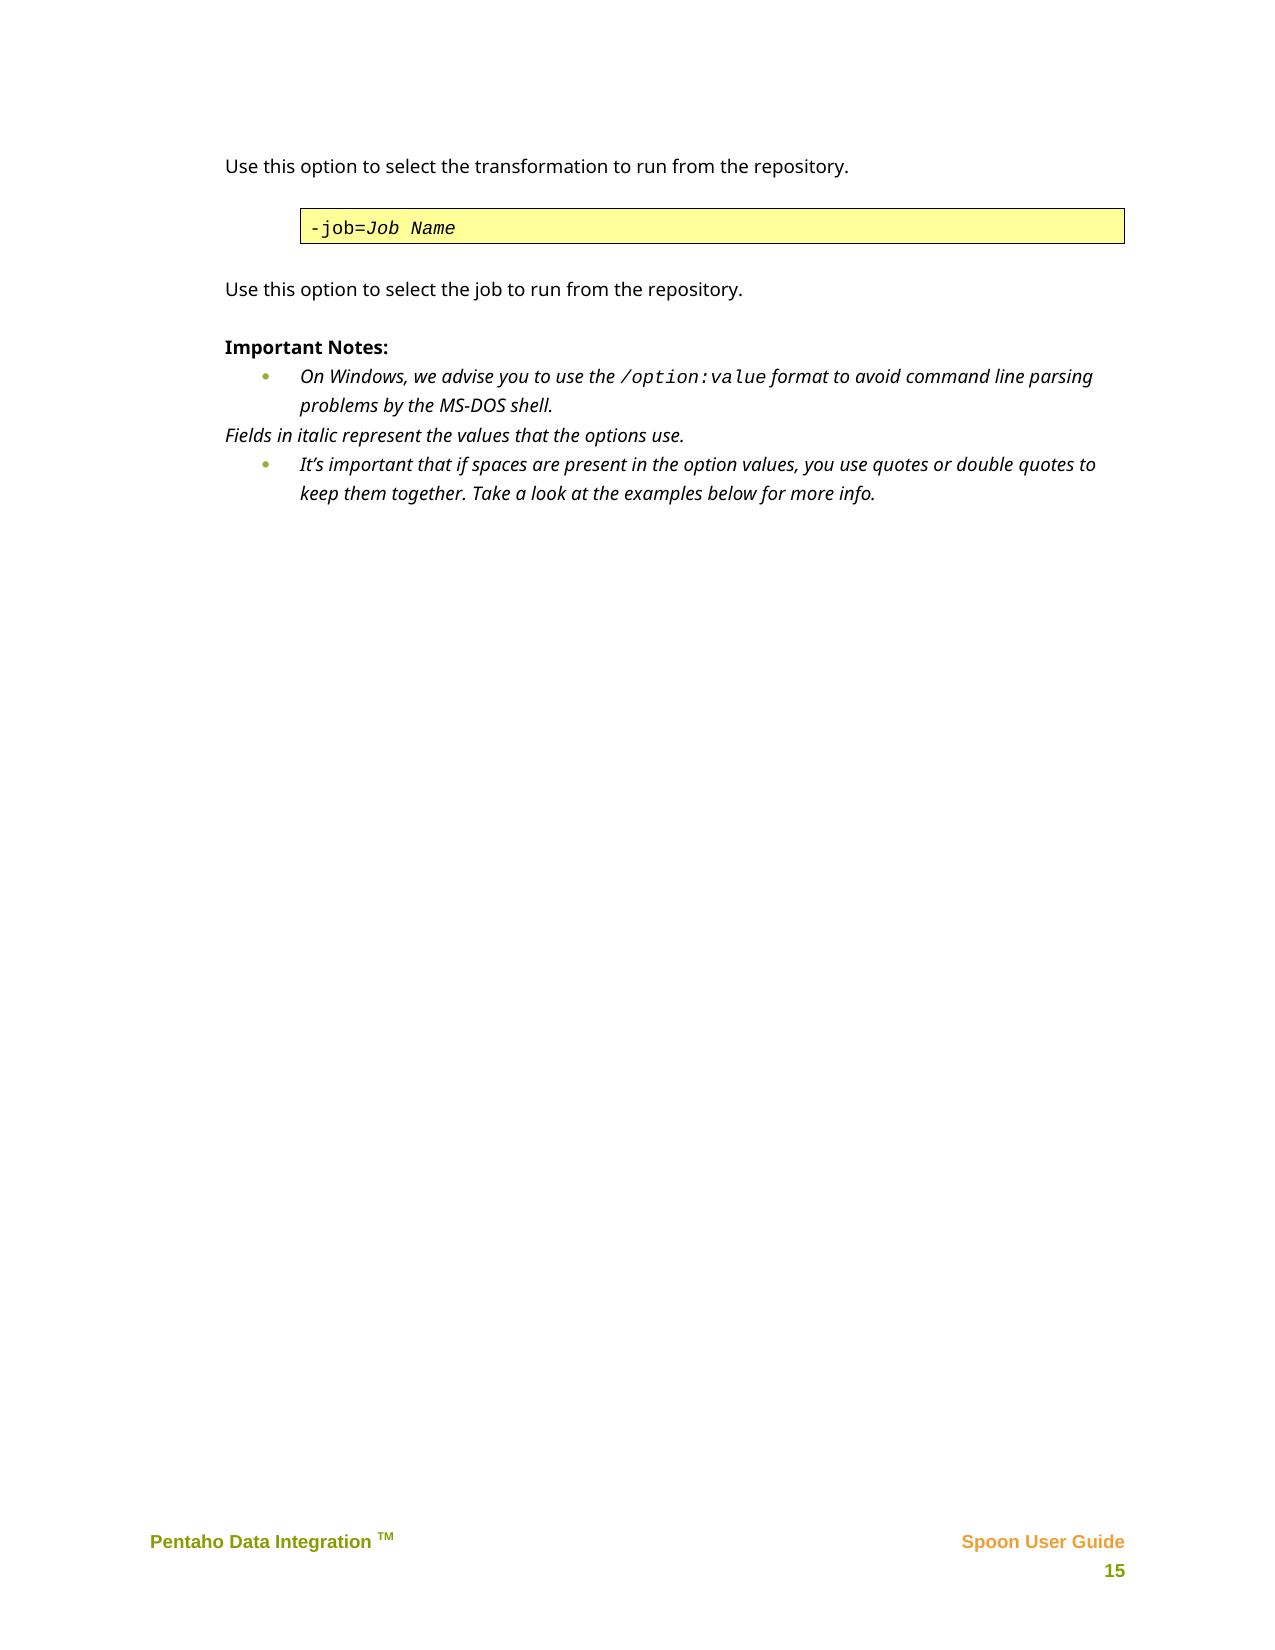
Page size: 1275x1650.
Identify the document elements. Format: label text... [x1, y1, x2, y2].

text Use this option to select the job to run from the repository. [225, 273, 1125, 302]
text Important Notes: [225, 331, 1125, 360]
text Use this option to select the transformation to run from the repository. [225, 150, 1125, 179]
list It’s important that if spaces are present in the option values, you use quotes or double quotes to keep them together. Take a look at the examples below for more info. [262, 448, 1125, 506]
text -job=Job Name [301, 209, 1124, 243]
list On Windows, we advise you to use the /option:value format to avoid command line parsing problems by the MS-DOS shell. [262, 360, 1125, 419]
text Fields in italic represent the values that the options use. [225, 419, 1125, 448]
